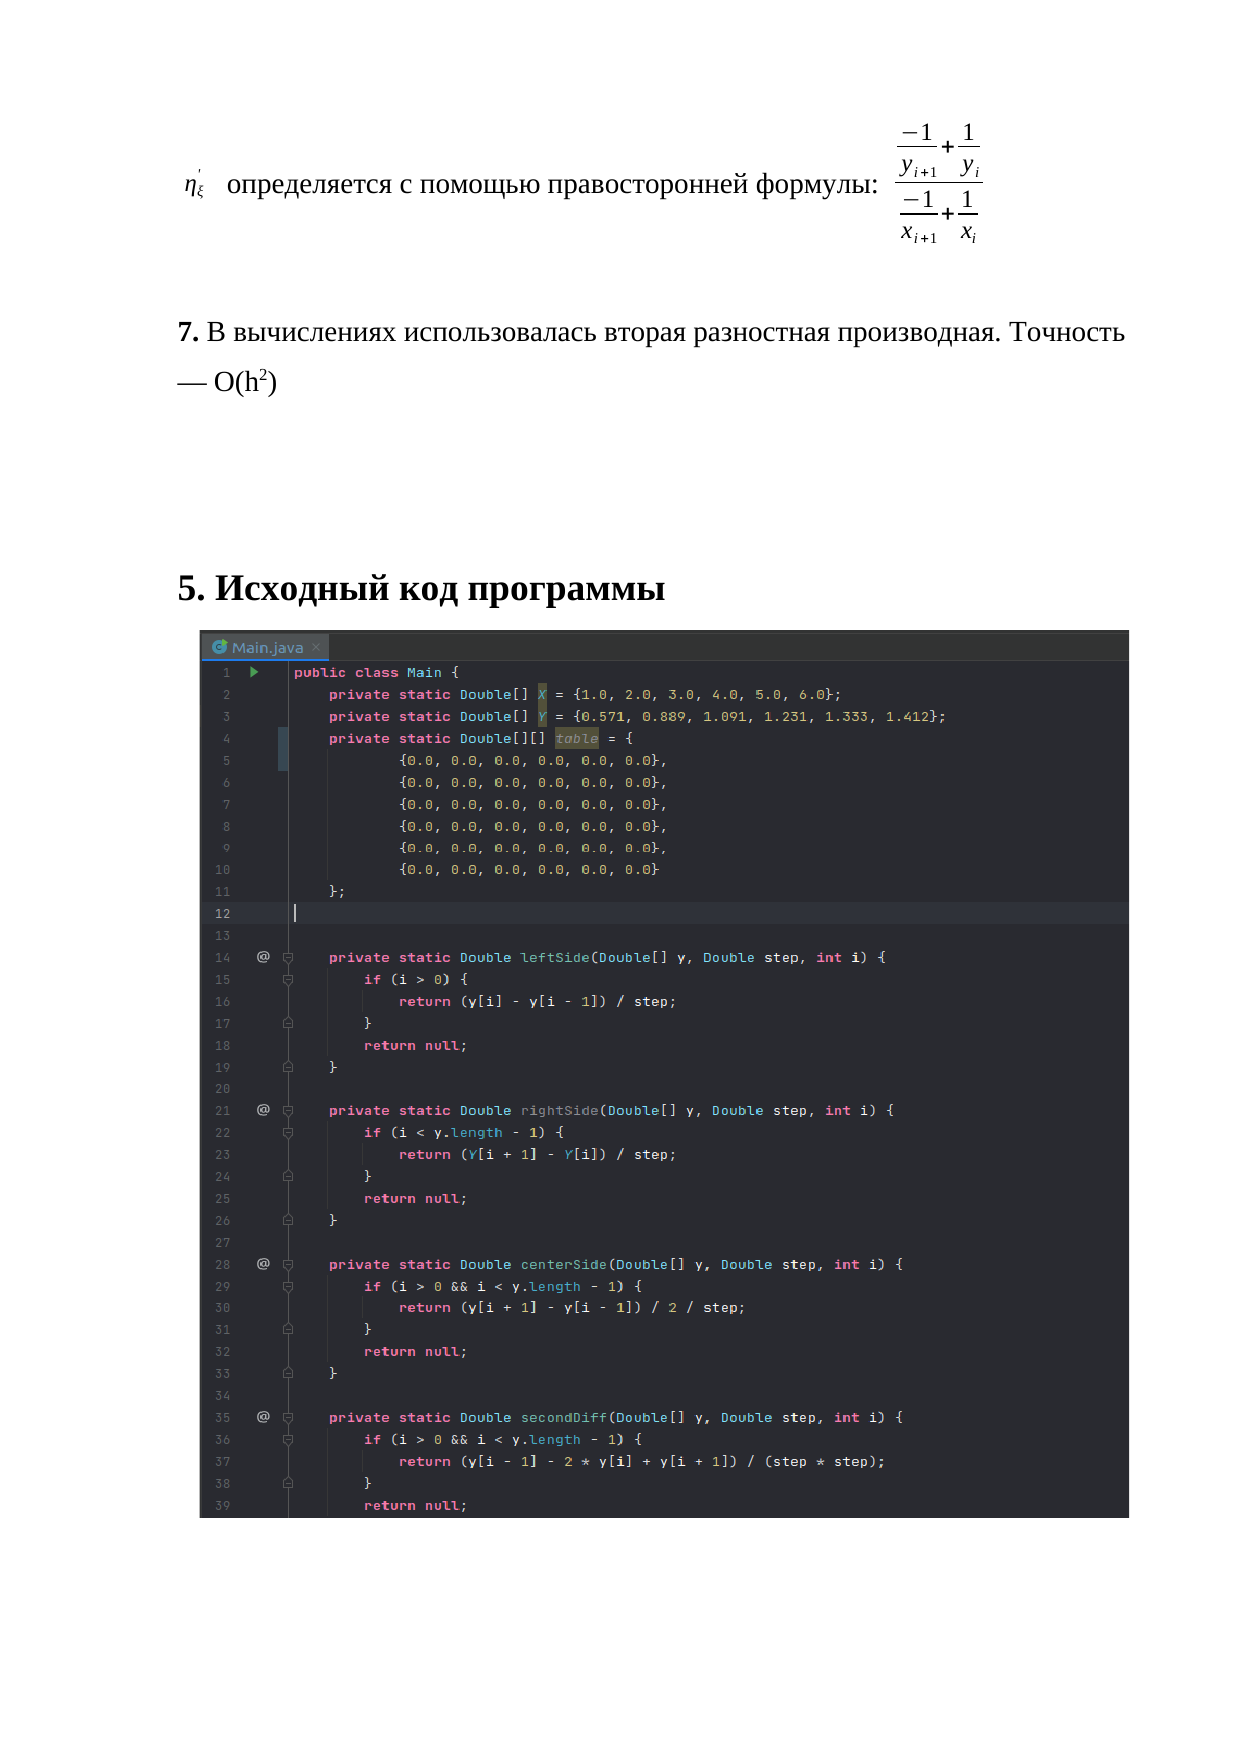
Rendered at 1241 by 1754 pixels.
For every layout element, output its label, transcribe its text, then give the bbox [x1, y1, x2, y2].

picture [199, 630, 1130, 1518]
text определяется с помощью правосторонней формулы: [177, 118, 1152, 247]
text 5. Исходный код программы [177, 566, 1152, 609]
text 7. В вычислениях использовалась вторая разностная производная. Точность — O(h2) [177, 314, 1152, 398]
